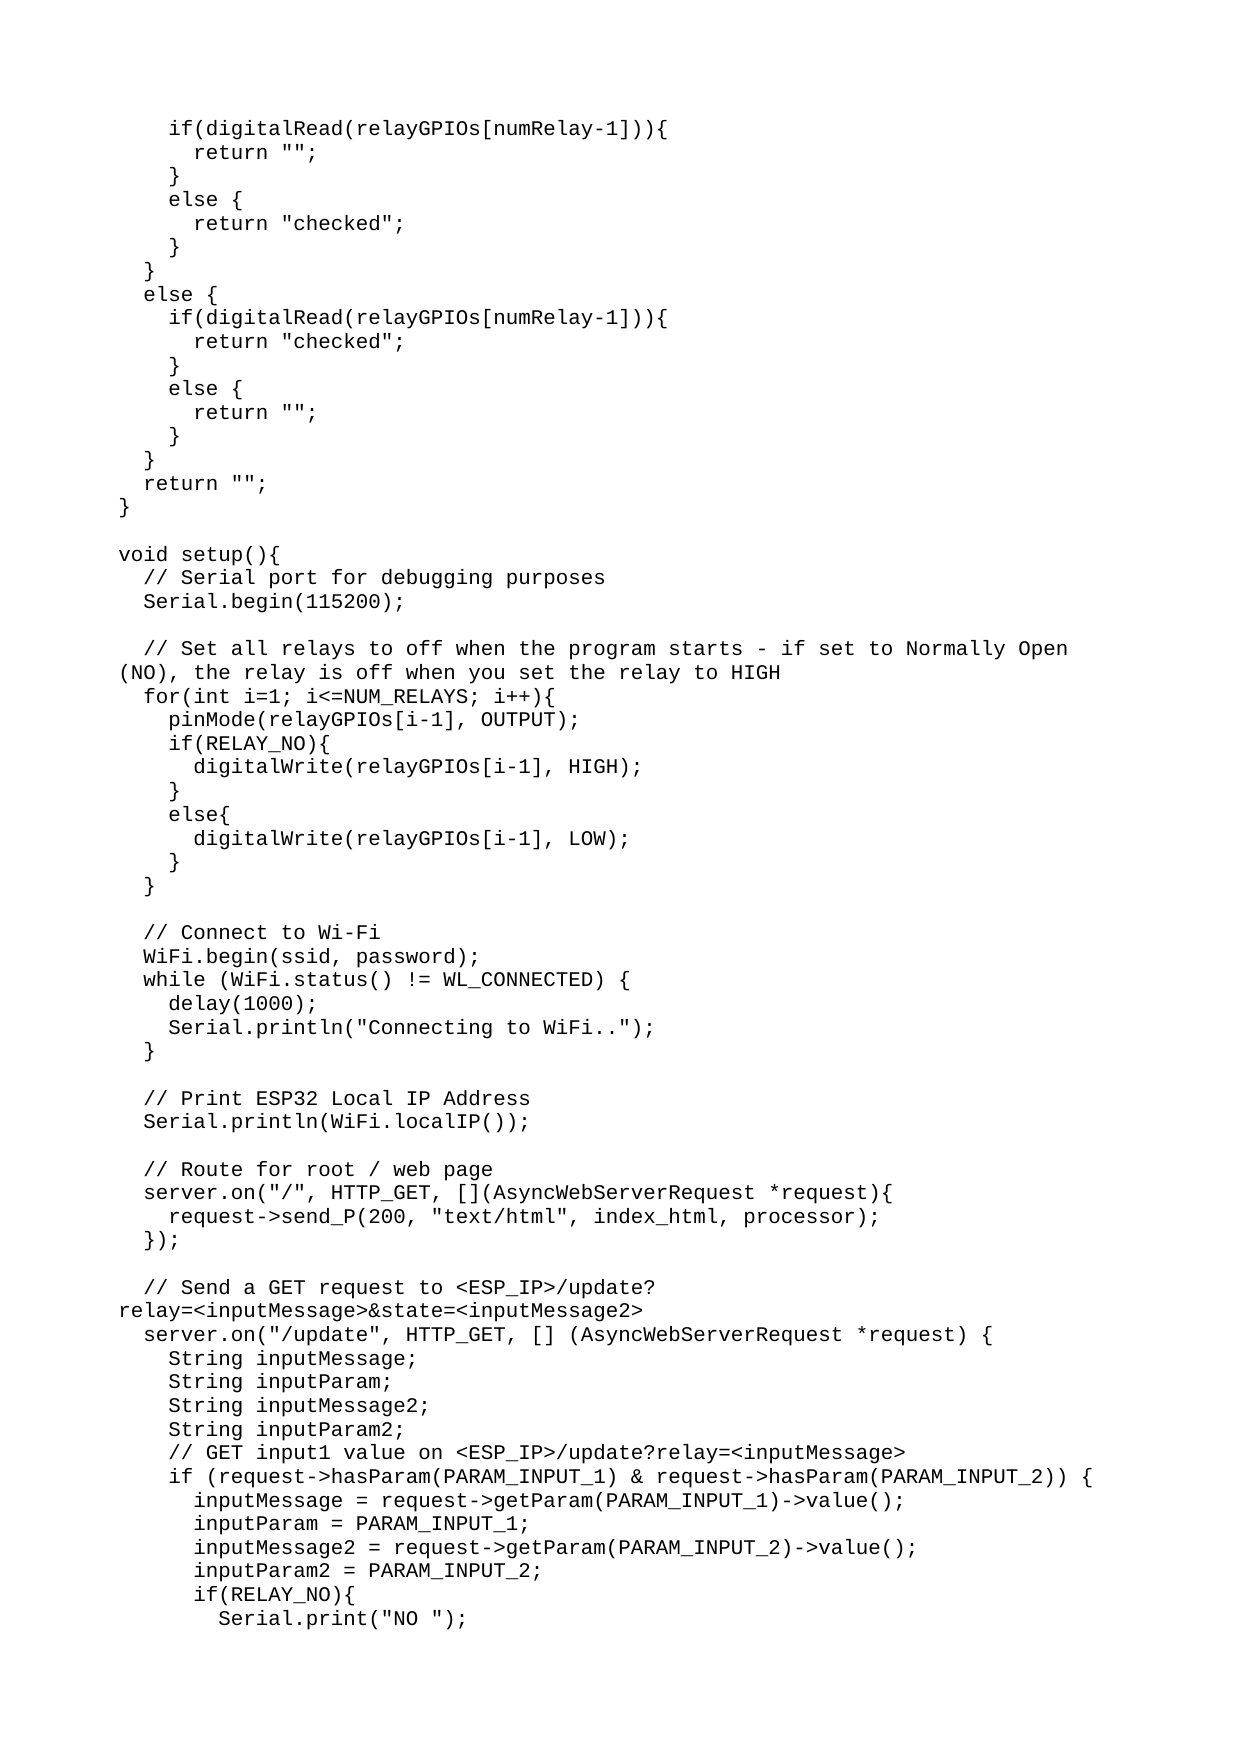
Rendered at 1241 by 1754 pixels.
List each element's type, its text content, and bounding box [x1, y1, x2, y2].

text else { [118, 284, 1122, 307]
text String inputMessage; [118, 1348, 1122, 1371]
text if (request->hasParam(PARAM_INPUT_1) & request->hasParam(PARAM_INPUT_2)) { [118, 1466, 1122, 1489]
text return ""; [118, 402, 1122, 426]
text } [118, 165, 1122, 189]
text inputParam2 = PARAM_INPUT_2; [118, 1561, 1122, 1584]
text Serial.println("Connecting to WiFi.."); [118, 1017, 1122, 1040]
text // GET input1 value on <ESP_IP>/update?relay=<inputMessage> [118, 1442, 1122, 1466]
text digitalWrite(relayGPIOs[i-1], HIGH); [118, 757, 1122, 780]
text } [118, 354, 1122, 378]
text server.on("/", HTTP_GET, [](AsyncWebServerRequest *request){ [118, 1182, 1122, 1206]
text // Connect to Wi-Fi [118, 922, 1122, 946]
text } [118, 449, 1122, 473]
text String inputParam2; [118, 1419, 1122, 1442]
text digitalWrite(relayGPIOs[i-1], LOW); [118, 827, 1122, 851]
text return "checked"; [118, 213, 1122, 236]
text return ""; [118, 473, 1122, 496]
text else { [118, 189, 1122, 213]
text return "checked"; [118, 331, 1122, 354]
text } [118, 780, 1122, 804]
text Serial.begin(115200); [118, 591, 1122, 615]
text // Route for root / web page [118, 1158, 1122, 1182]
text Serial.print("NO "); [118, 1608, 1122, 1631]
text } [118, 236, 1122, 260]
text else { [118, 378, 1122, 402]
text for(int i=1; i<=NUM_RELAYS; i++){ [118, 686, 1122, 709]
text if(RELAY_NO){ [118, 733, 1122, 757]
text // Send a GET request to <ESP_IP>/update?relay=<inputMessage>&state=<inputMessage2> [118, 1277, 1122, 1324]
text else{ [118, 804, 1122, 827]
text request->send_P(200, "text/html", index_html, processor); [118, 1206, 1122, 1229]
text Serial.println(WiFi.localIP()); [118, 1111, 1122, 1135]
text delay(1000); [118, 993, 1122, 1017]
text // Serial port for debugging purposes [118, 567, 1122, 591]
text pinMode(relayGPIOs[i-1], OUTPUT); [118, 709, 1122, 733]
text if(digitalRead(relayGPIOs[numRelay-1])){ [118, 307, 1122, 331]
text String inputMessage2; [118, 1395, 1122, 1419]
text WiFi.begin(ssid, password); [118, 946, 1122, 969]
text } [118, 851, 1122, 875]
text return ""; [118, 142, 1122, 165]
text } [118, 426, 1122, 449]
text void setup(){ [118, 544, 1122, 567]
text server.on("/update", HTTP_GET, [] (AsyncWebServerRequest *request) { [118, 1324, 1122, 1348]
text } [118, 1040, 1122, 1064]
text // Set all relays to off when the program starts - if set to Normally Open (NO), the relay is off when you set the relay to HIGH [118, 638, 1122, 686]
text }); [118, 1229, 1122, 1253]
text } [118, 260, 1122, 284]
text if(RELAY_NO){ [118, 1584, 1122, 1608]
text while (WiFi.status() != WL_CONNECTED) { [118, 969, 1122, 993]
text } [118, 875, 1122, 898]
text inputMessage2 = request->getParam(PARAM_INPUT_2)->value(); [118, 1537, 1122, 1561]
text inputMessage = request->getParam(PARAM_INPUT_1)->value(); [118, 1489, 1122, 1513]
text inputParam = PARAM_INPUT_1; [118, 1513, 1122, 1537]
text // Print ESP32 Local IP Address [118, 1088, 1122, 1111]
text if(digitalRead(relayGPIOs[numRelay-1])){ [118, 118, 1122, 142]
text String inputParam; [118, 1371, 1122, 1395]
text } [118, 496, 1122, 520]
